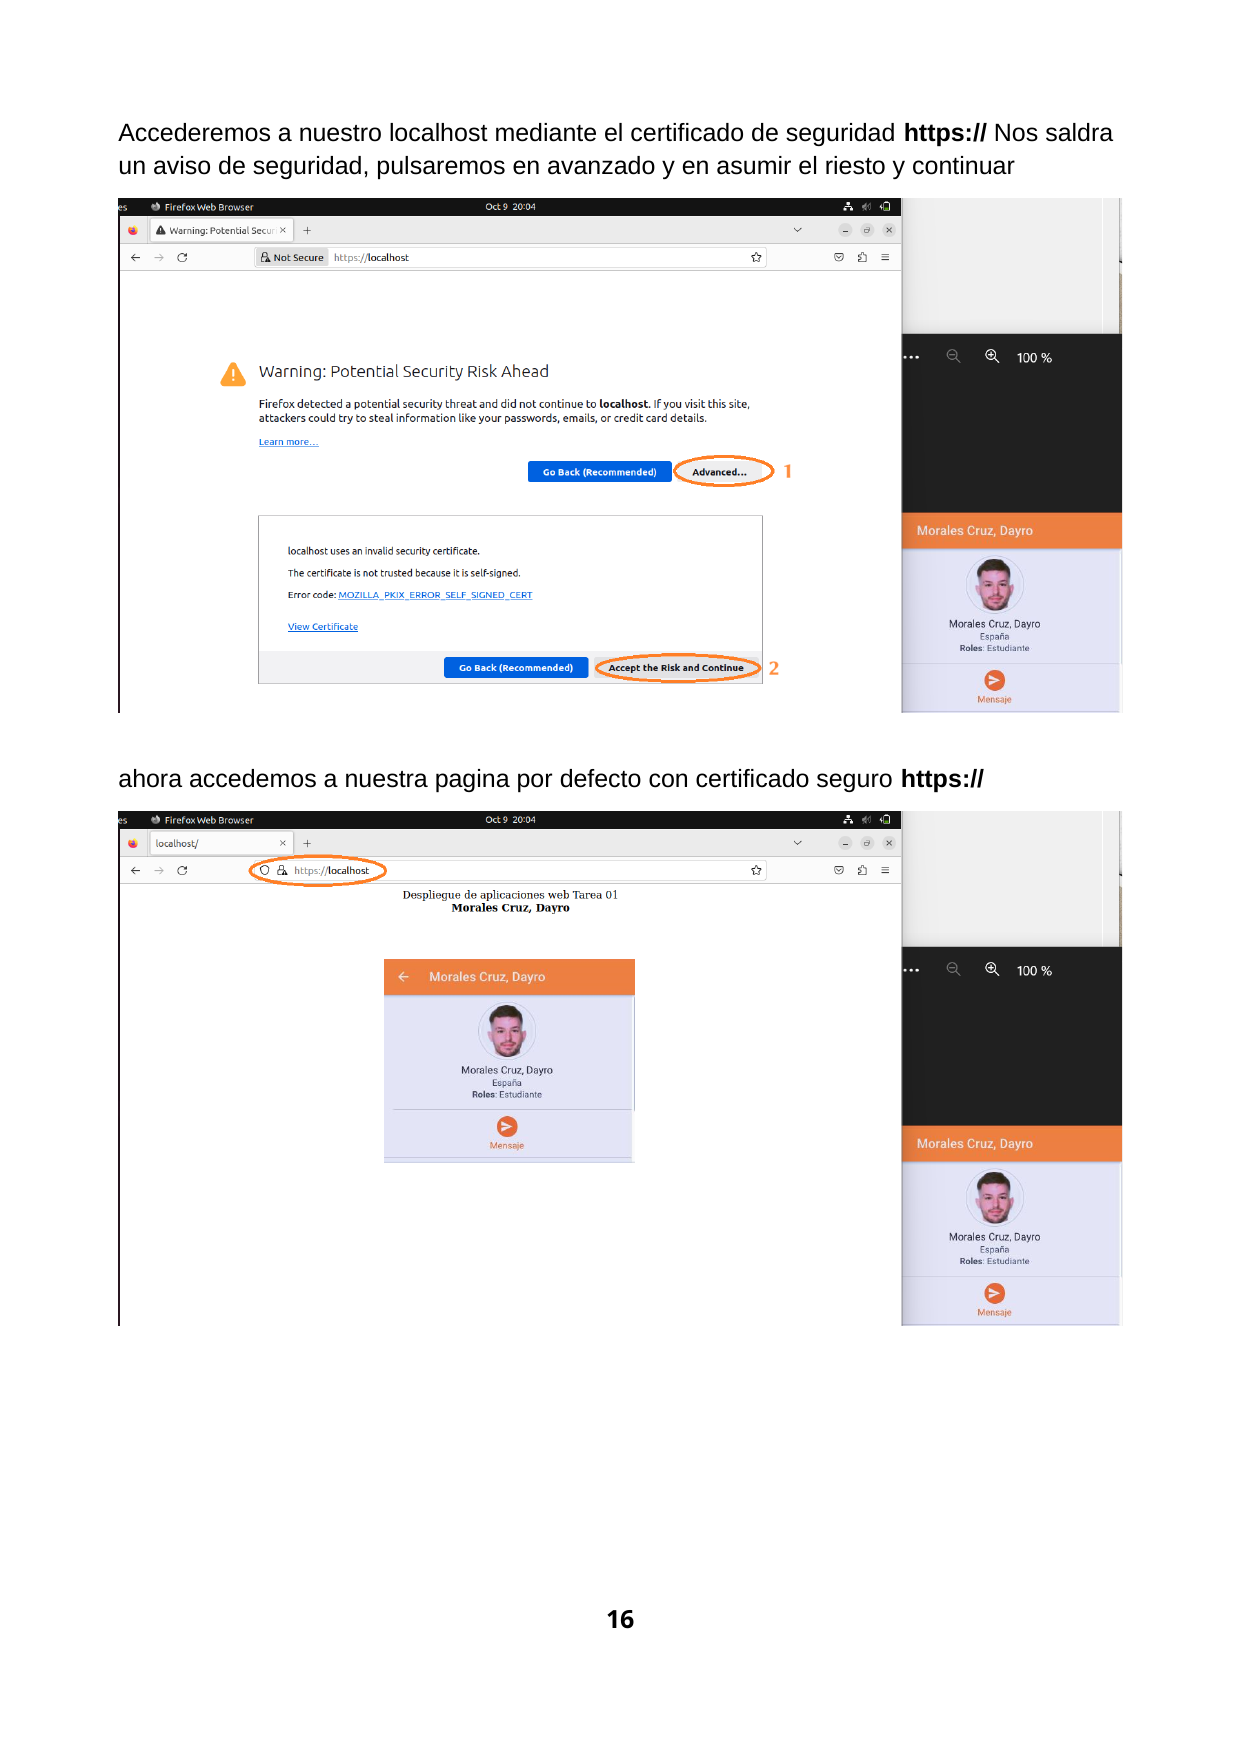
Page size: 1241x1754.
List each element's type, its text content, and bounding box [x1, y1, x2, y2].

text ahora accedemos a nuestra pagina por defecto con certificado seguro https:// [118, 764, 1122, 793]
picture [118, 198, 1123, 713]
text Accederemos a nuestro localhost mediante el certificado de seguridad https:// Nos saldra un aviso de seguridad, pulsaremos en avanzado y en asumir el riesto y continuar [118, 118, 1122, 180]
picture [118, 811, 1123, 1326]
